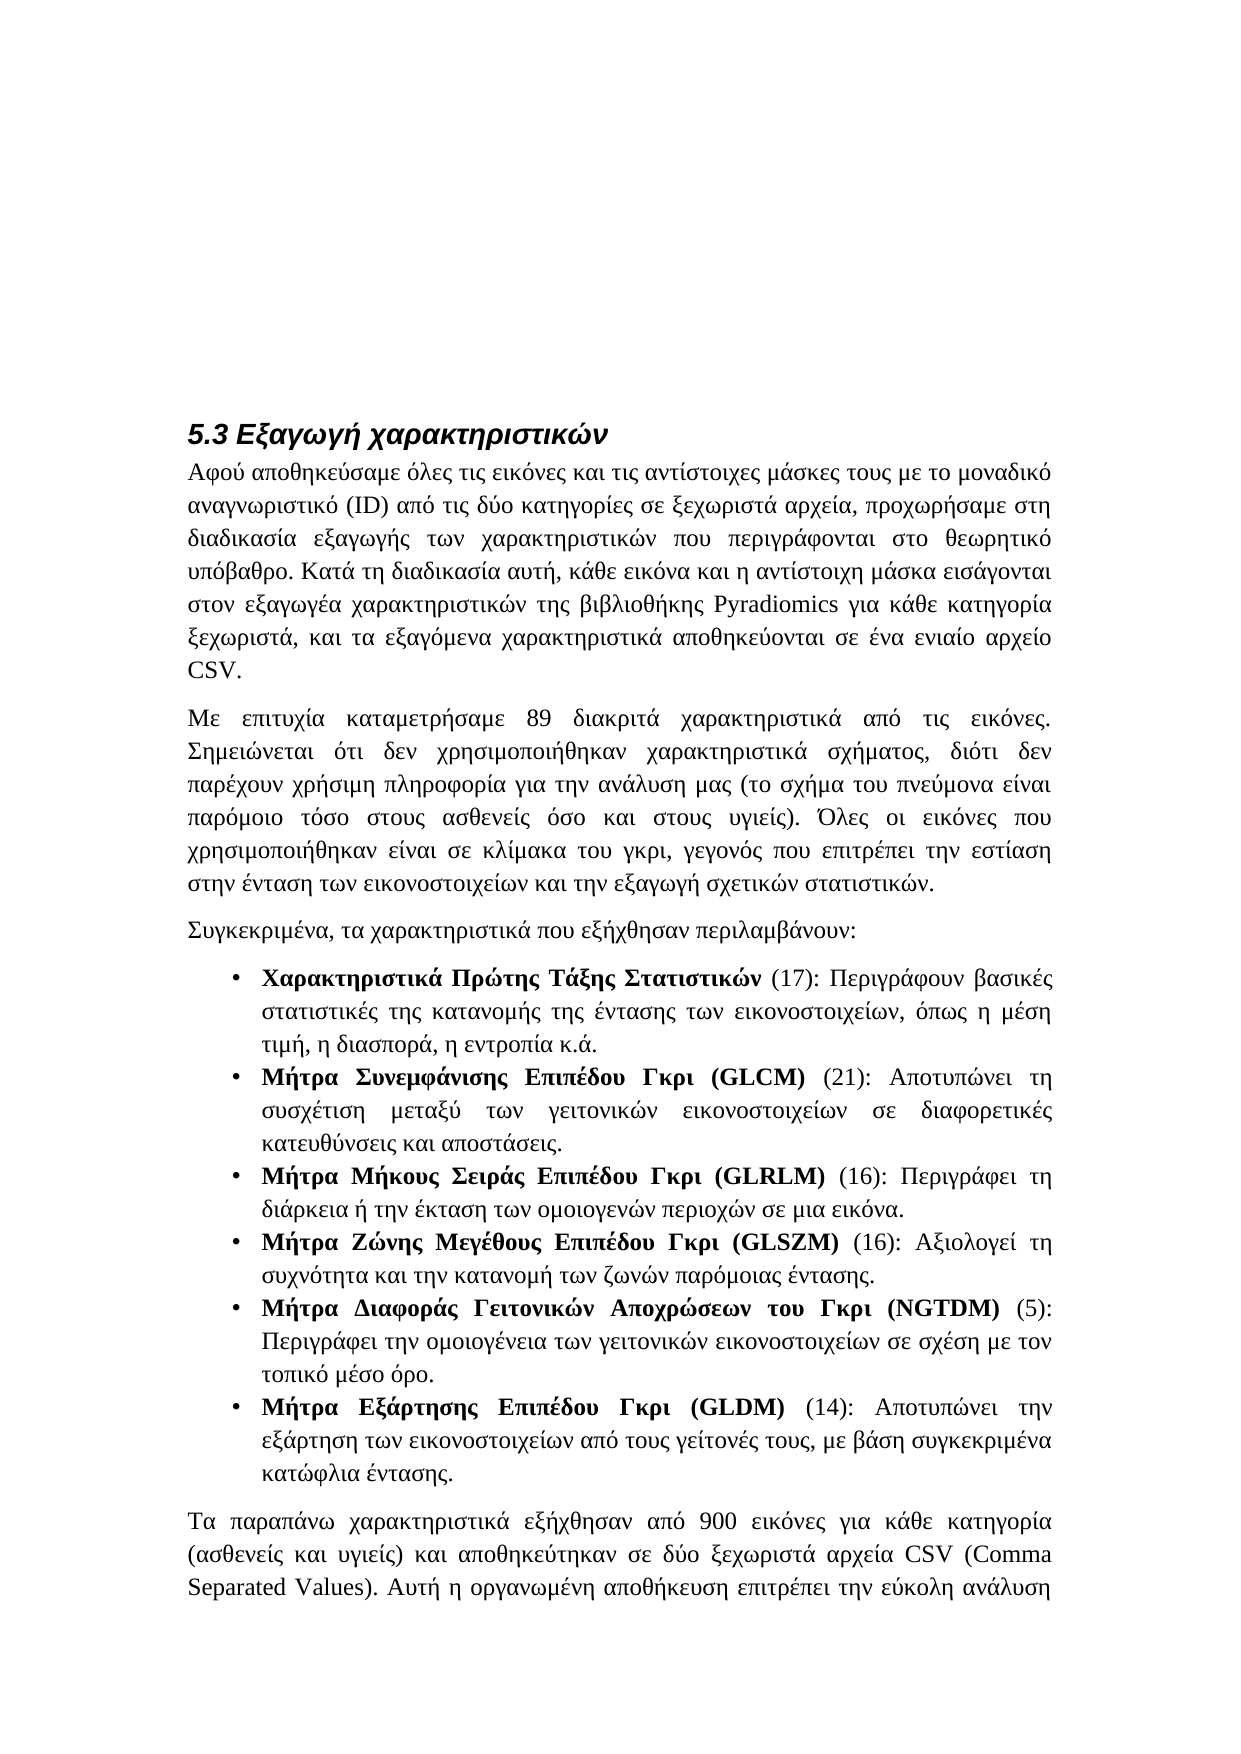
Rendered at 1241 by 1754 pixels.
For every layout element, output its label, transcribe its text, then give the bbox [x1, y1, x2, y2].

text Συγκεκριμένα, τα χαρακτηριστικά που εξήχθησαν περιλαμβάνουν: [187, 916, 1053, 944]
list Μήτρα Ζώνης Μεγέθους Επιπέδου Γκρι (GLSZM) (16): Αξιολογεί τη συχνότητα και την κατανομή των ζωνών παρόμοιας έντασης. [232, 1227, 1053, 1289]
list Μήτρα Συνεμφάνισης Επιπέδου Γκρι (GLCM) (21): Αποτυπώνει τη συσχέτιση μεταξύ των γειτονικών εικονοστοιχείων σε διαφορετικές κατευθύνσεις και αποστάσεις. [232, 1062, 1053, 1157]
list Μήτρα Μήκους Σειράς Επιπέδου Γκρι (GLRLM) (16): Περιγράφει τη διάρκεια ή την έκταση των ομοιογενών περιοχών σε μια εικόνα. [232, 1161, 1053, 1223]
text Τα παραπάνω χαρακτηριστικά εξήχθησαν από 900 εικόνες για κάθε κατηγορία (ασθενείς και υγιείς) και αποθηκεύτηκαν σε δύο ξεχωριστά αρχεία CSV (Comma Separated Values). Αυτή η οργανωμένη αποθήκευση επιτρέπει την εύκολη ανάλυση [187, 1506, 1053, 1601]
list Μήτρα Εξάρτησης Επιπέδου Γκρι (GLDM) (14): Αποτυπώνει την εξάρτηση των εικονοστοιχείων από τους γείτονές τους, με βάση συγκεκριμένα κατώφλια έντασης. [232, 1392, 1053, 1487]
text Με επιτυχία καταμετρήσαμε 89 διακριτά χαρακτηριστικά από τις εικόνες. Σημειώνεται ότι δεν χρησιμοποιήθηκαν χαρακτηριστικά σχήματος, διότι δεν παρέχουν χρήσιμη πληροφορία για την ανάλυση μας (το σχήμα του πνεύμονα είναι παρόμοιο τόσο στους ασθενείς όσο και στους υγιείς). Όλες οι εικόνες που χρησιμοποιήθηκαν είναι σε κλίμακα του γκρι, γεγονός που επιτρέπει την εστίαση στην ένταση των εικονοστοιχείων και την εξαγωγή σχετικών στατιστικών. [187, 703, 1053, 897]
subtitle 5.3 Εξαγωγή χαρακτηριστικών [187, 417, 1053, 451]
list Χαρακτηριστικά Πρώτης Τάξης Στατιστικών (17): Περιγράφουν βασικές στατιστικές της κατανομής της έντασης των εικονοστοιχείων, όπως η μέση τιμή, η διασπορά, η εντροπία κ.ά. [232, 963, 1053, 1058]
list Μήτρα Διαφοράς Γειτονικών Αποχρώσεων του Γκρι (NGTDM) (5): Περιγράφει την ομοιογένεια των γειτονικών εικονοστοιχείων σε σχέση με τον τοπικό μέσο όρο. [232, 1293, 1053, 1388]
text Αφού αποθηκεύσαμε όλες τις εικόνες και τις αντίστοιχες μάσκες τους με το μοναδικό αναγνωριστικό (ID) από τις δύο κατηγορίες σε ξεχωριστά αρχεία, προχωρήσαμε στη διαδικασία εξαγωγής των χαρακτηριστικών που περιγράφονται στο θεωρητικό υπόβαθρο. Κατά τη διαδικασία αυτή, κάθε εικόνα και η αντίστοιχη μάσκα εισάγονται στον εξαγωγέα χαρακτηριστικών της βιβλιοθήκης Pyradiomics για κάθε κατηγορία ξεχωριστά, και τα εξαγόμενα χαρακτηριστικά αποθηκεύονται σε ένα ενιαίο αρχείο CSV. [187, 457, 1053, 684]
